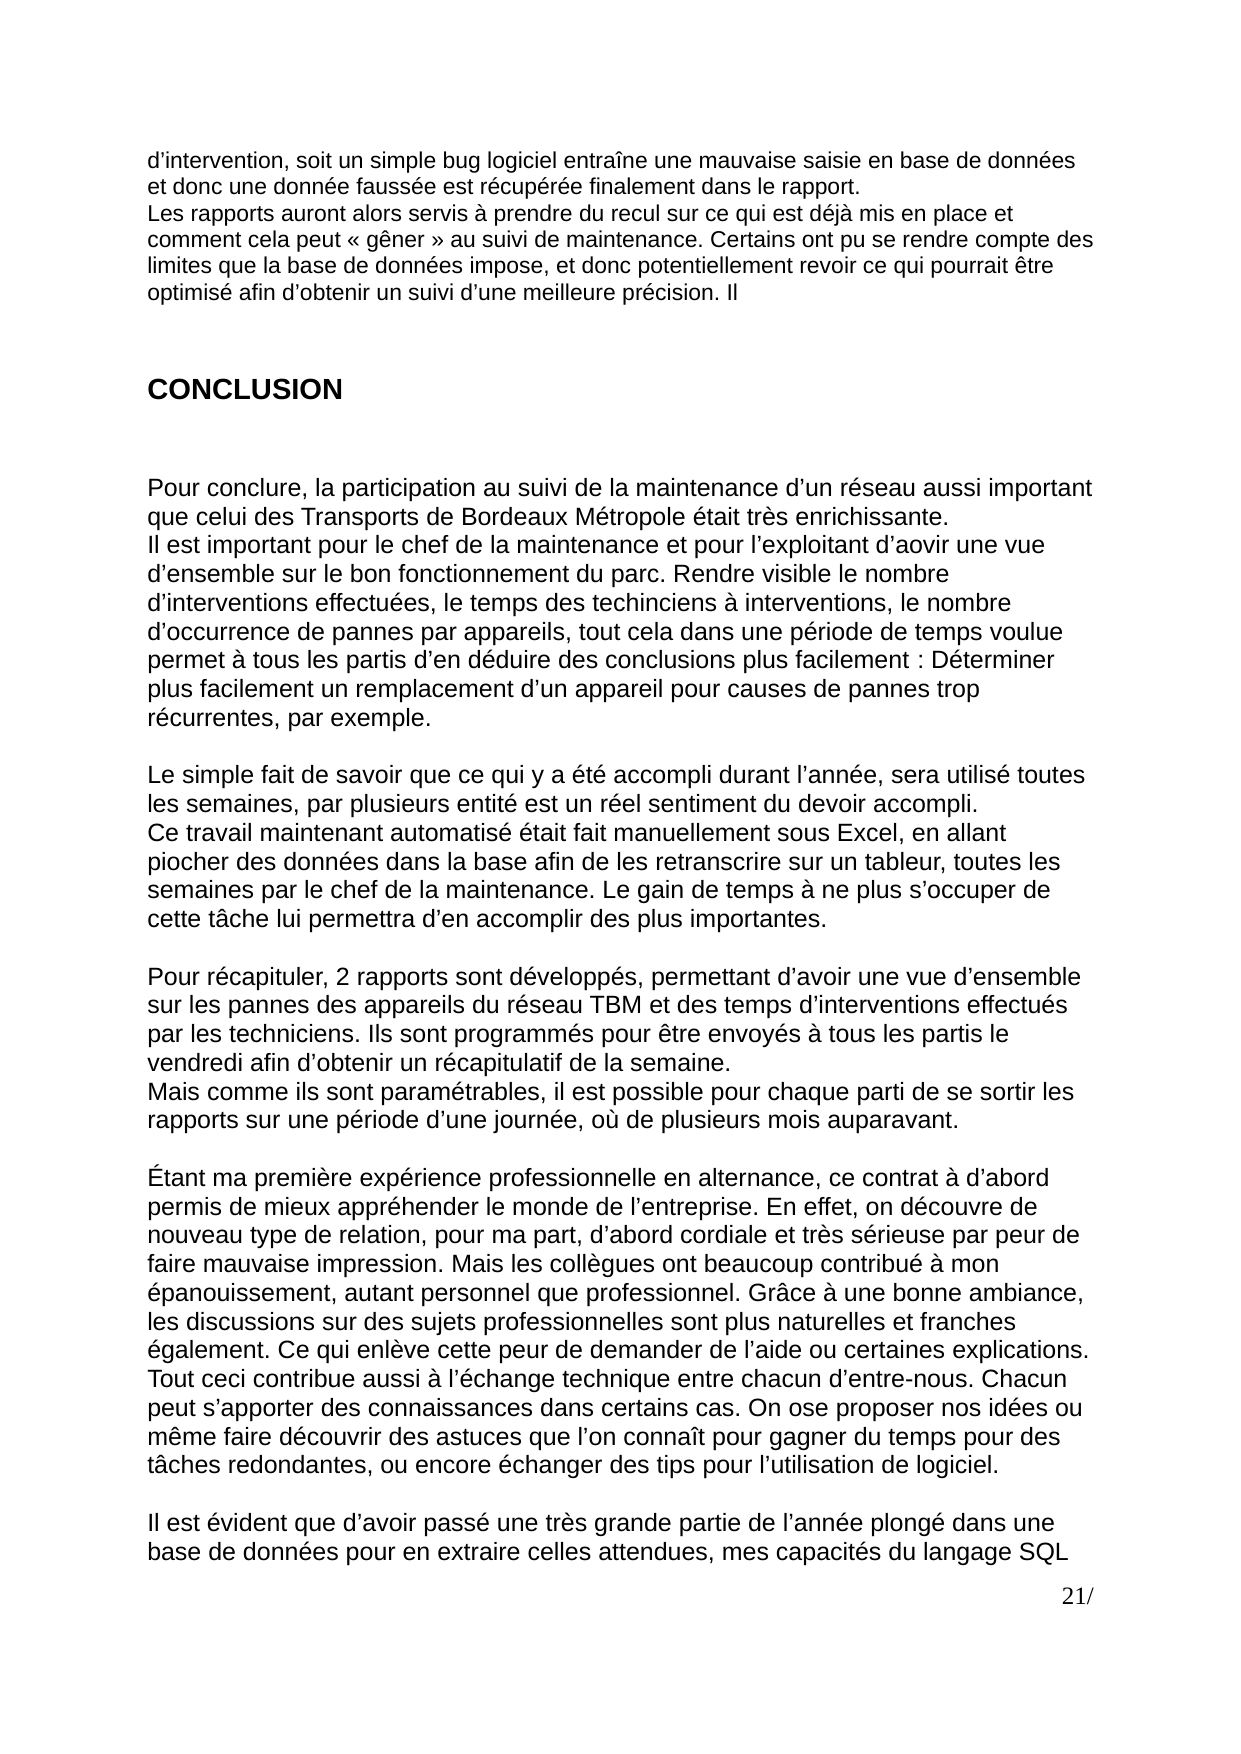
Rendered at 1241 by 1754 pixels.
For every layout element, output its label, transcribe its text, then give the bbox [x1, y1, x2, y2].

text Il est évident que d’avoir passé une très grande partie de l’année plongé dans une base de données pour en extraire celles attendues, mes capacités du langage SQL [147, 1508, 1093, 1565]
text Le simple fait de savoir que ce qui y a été accompli durant l’année, sera utilisé toutes les semaines, par plusieurs entité est un réel sentiment du devoir accompli. [147, 760, 1093, 818]
text CONCLUSION [147, 372, 1093, 406]
text Étant ma première expérience professionnelle en alternance, ce contrat à d’abord permis de mieux appréhender le monde de l’entreprise. En effet, on découvre de nouveau type de relation, pour ma part, d’abord cordiale et très sérieuse par peur de faire mauvaise impression. Mais les collègues ont beaucoup contribué à mon épanouissement, autant personnel que professionnel. Grâce à une bonne ambiance, les discussions sur des sujets professionnelles sont plus naturelles et franches également. Ce qui enlève cette peur de demander de l’aide ou certaines explications. [147, 1163, 1093, 1364]
text Pour conclure, la participation au suivi de la maintenance d’un réseau aussi important que celui des Transports de Bordeaux Métropole était très enrichissante. [147, 473, 1093, 530]
text Il est important pour le chef de la maintenance et pour l’exploitant d’aovir une vue d’ensemble sur le bon fonctionnement du parc. Rendre visible le nombre d’interventions effectuées, le temps des techinciens à interventions, le nombre d’occurrence de pannes par appareils, tout cela dans une période de temps voulue permet à tous les partis d’en déduire des conclusions plus facilement : Déterminer plus facilement un remplacement d’un appareil pour causes de pannes trop récurrentes, par exemple. [147, 530, 1093, 732]
text d’intervention, soit un simple bug logiciel entraîne une mauvaise saisie en base de données et donc une donnée faussée est récupérée finalement dans le rapport. [147, 147, 1093, 200]
text Pour récapituler, 2 rapports sont développés, permettant d’avoir une vue d’ensemble sur les pannes des appareils du réseau TBM et des temps d’interventions effectués par les techniciens. Ils sont programmés pour être envoyés à tous les partis le vendredi afin d’obtenir un récapitulatif de la semaine. [147, 962, 1093, 1077]
text Tout ceci contribue aussi à l’échange technique entre chacun d’entre-nous. Chacun peut s’apporter des connaissances dans certains cas. On ose proposer nos idées ou même faire découvrir des astuces que l’on connaît pour gagner du temps pour des tâches redondantes, ou encore échanger des tips pour l’utilisation de logiciel. [147, 1364, 1093, 1479]
text Mais comme ils sont paramétrables, il est possible pour chaque parti de se sortir les rapports sur une période d’une journée, où de plusieurs mois auparavant. [147, 1077, 1093, 1134]
text Les rapports auront alors servis à prendre du recul sur ce qui est déjà mis en place et comment cela peut « gêner » au suivi de maintenance. Certains ont pu se rendre compte des limites que la base de données impose, et donc potentiellement revoir ce qui pourrait être optimisé afin d’obtenir un suivi d’une meilleure précision. Il [147, 200, 1093, 305]
text Ce travail maintenant automatisé était fait manuellement sous Excel, en allant piocher des données dans la base afin de les retranscrire sur un tableur, toutes les semaines par le chef de la maintenance. Le gain de temps à ne plus s’occuper de cette tâche lui permettra d’en accomplir des plus importantes. [147, 818, 1093, 933]
